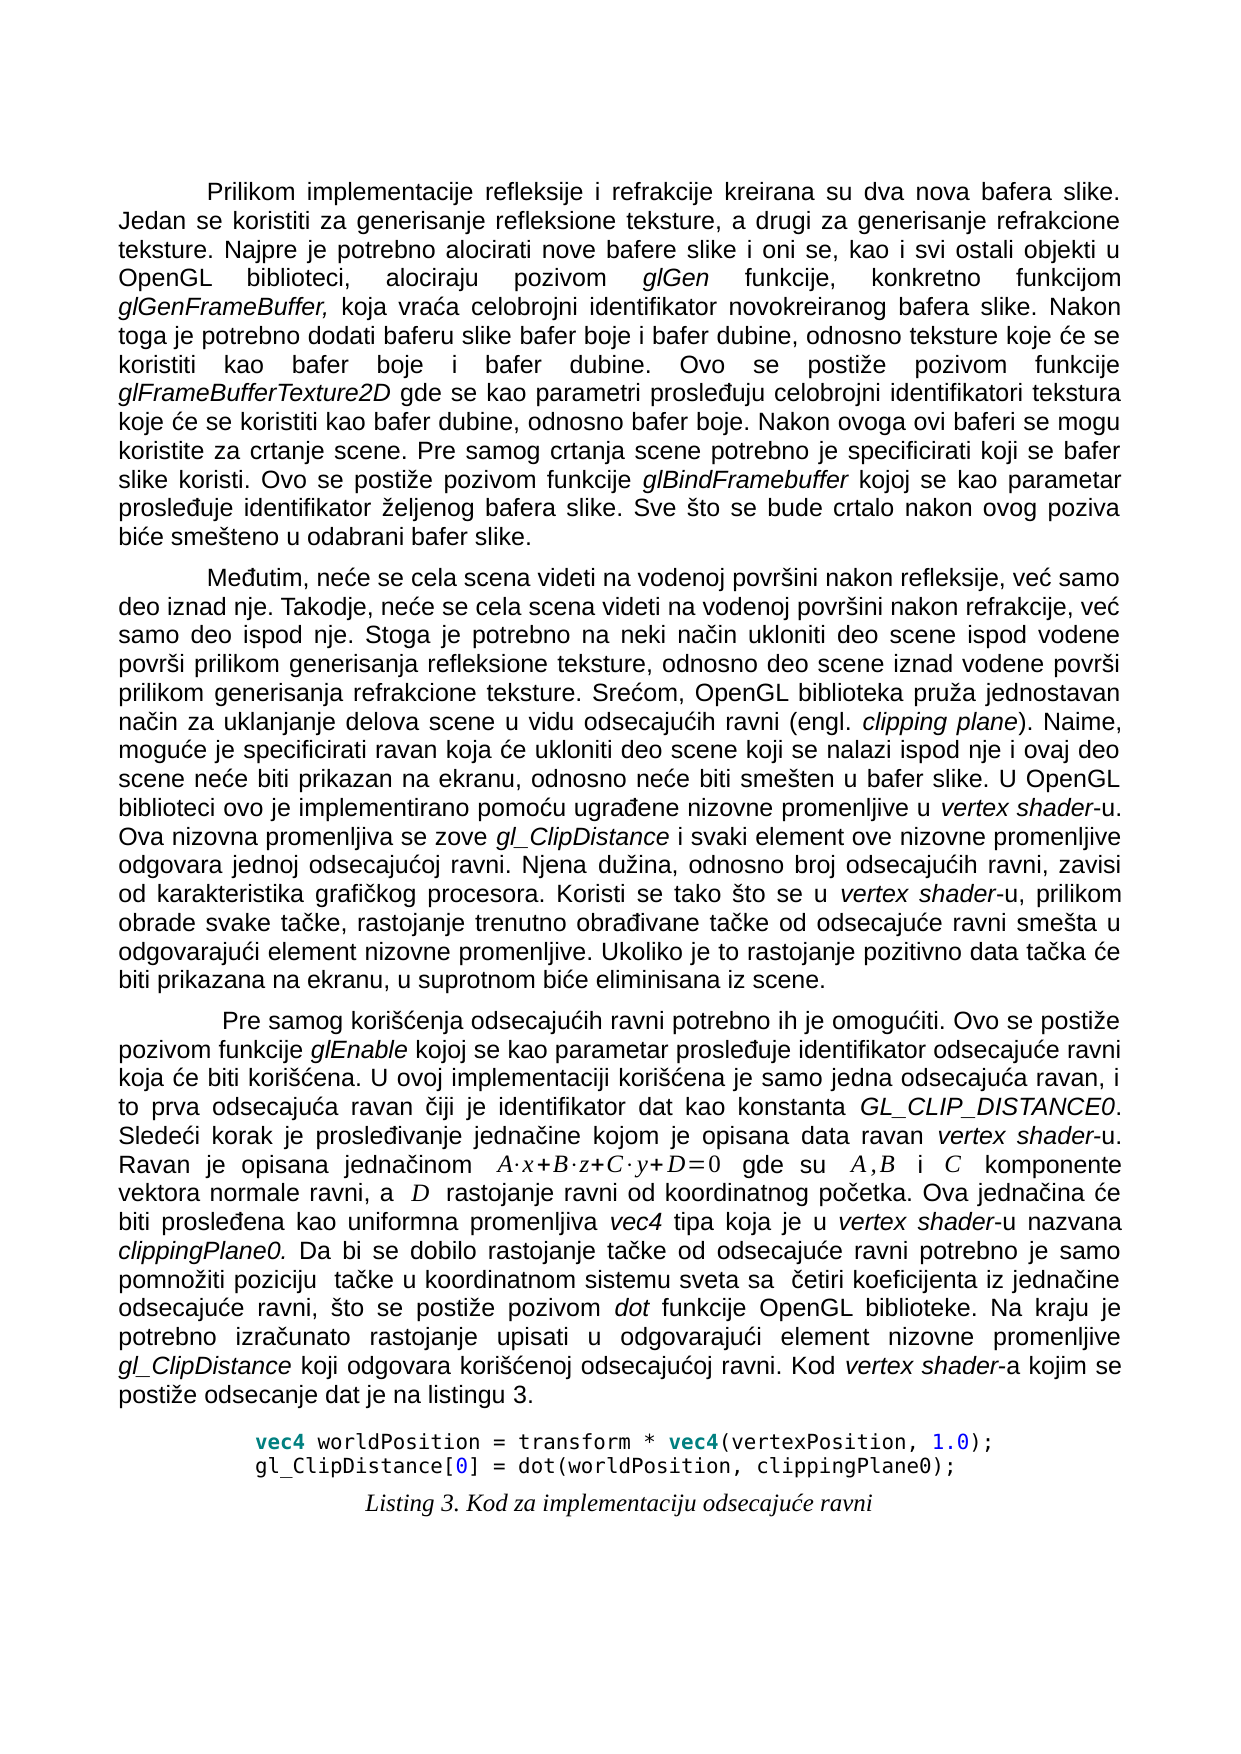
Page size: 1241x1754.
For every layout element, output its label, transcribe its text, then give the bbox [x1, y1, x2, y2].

text Pre samog korišćenja odsecajućih ravni potrebno ih je omogućiti. Ovo se postiže pozivom funkcije glEnable kojoj se kao parametar prosleđuje identifikator odsecajuće ravni koja će biti korišćena. U ovoj implementaciji korišćena je samo jedna odsecajuća ravan, i to prva odsecajuća ravan čiji je identifikator dat kao konstanta GL_CLIP_DISTANCE0. Sledeći korak je prosleđivanje jednačine kojom je opisana data ravan vertex shader-u. Ravan je opisana jednačinom gde su i komponente vektora normale ravni, a rastojanje ravni od koordinatnog početka. Ova jednačina će biti prosleđena kao uniformna promenljiva vec4 tipa koja je u vertex shader-u nazvana clippingPlane0. Da bi se dobilo rastojanje tačke od odsecajuće ravni potrebno je samo pomnožiti poziciju tačke u koordinatnom sistemu sveta sa četiri koeficijenta iz jednačine odsecajuće ravni, što se postiže pozivom dot funkcije OpenGL biblioteke. Na kraju je potrebno izračunato rastojanje upisati u odgovarajući element nizovne promenljive gl_ClipDistance koji odgovara korišćenoj odsecajućoj ravni. Kod vertex shader-a kojim se postiže odsecanje dat je na listingu 3. [118, 1006, 1122, 1408]
text Prilikom implementacije refleksije i refrakcije kreirana su dva nova bafera slike. Jedan se koristiti za generisanje refleksione teksture, a drugi za generisanje refrakcione teksture. Najpre je potrebno alocirati nove bafere slike i oni se, kao i svi ostali objekti u OpenGL biblioteci, alociraju pozivom glGen funkcije, konkretno funkcijom glGenFrameBuffer, koja vraća celobrojni identifikator novokreiranog bafera slike. Nakon toga je potrebno dodati baferu slike bafer boje i bafer dubine, odnosno teksture koje će se koristiti kao bafer boje i bafer dubine. Ovo se postiže pozivom funkcije glFrameBufferTexture2D gde se kao parametri prosleđuju celobrojni identifikatori tekstura koje će se koristiti kao bafer dubine, odnosno bafer boje. Nakon ovoga ovi baferi se mogu koristite za crtanje scene. Pre samog crtanja scene potrebno je specificirati koji se bafer slike koristi. Ovo se postiže pozivom funkcije glBindFramebuffer kojoj se kao parametar prosleđuje identifikator željenog bafera slike. Sve što se bude crtalo nakon ovog poziva biće smešteno u odabrani bafer slike. [118, 177, 1122, 551]
list Listing 3. Kod za implementaciju odsecajuće ravni [242, 1488, 998, 1517]
text Međutim, neće se cela scena videti na vodenoj površini nakon refleksije, već samo deo iznad nje. Takodje, neće se cela scena videti na vodenoj površini nakon refrakcije, već samo deo ispod nje. Stoga je potrebno na neki način ukloniti deo scene ispod vodene površi prilikom generisanja refleksione teksture, odnosno deo scene iznad vodene površi prilikom generisanja refrakcione teksture. Srećom, OpenGL biblioteka pruža jednostavan način za uklanjanje delova scene u vidu odsecajućih ravni (engl. clipping plane). Naime, moguće je specificirati ravan koja će ukloniti deo scene koji se nalazi ispod nje i ovaj deo scene neće biti prikazan na ekranu, odnosno neće biti smešten u bafer slike. U OpenGL biblioteci ovo je implementirano pomoću ugrađene nizovne promenljive u vertex shader-u. Ova nizovna promenljiva se zove gl_ClipDistance i svaki element ove nizovne promenljive odgovara jednoj odsecajućoj ravni. Njena dužina, odnosno broj odsecajućih ravni, zavisi od karakteristika grafičkog procesora. Koristi se tako što se u vertex shader-u, prilikom obrade svake tačke, rastojanje trenutno obrađivane tačke od odsecajuće ravni smešta u odgovarajući element nizovne promenljive. Ukoliko je to rastojanje pozitivno data tačka će biti prikazana na ekranu, u suprotnom biće eliminisana iz scene. [118, 563, 1122, 994]
